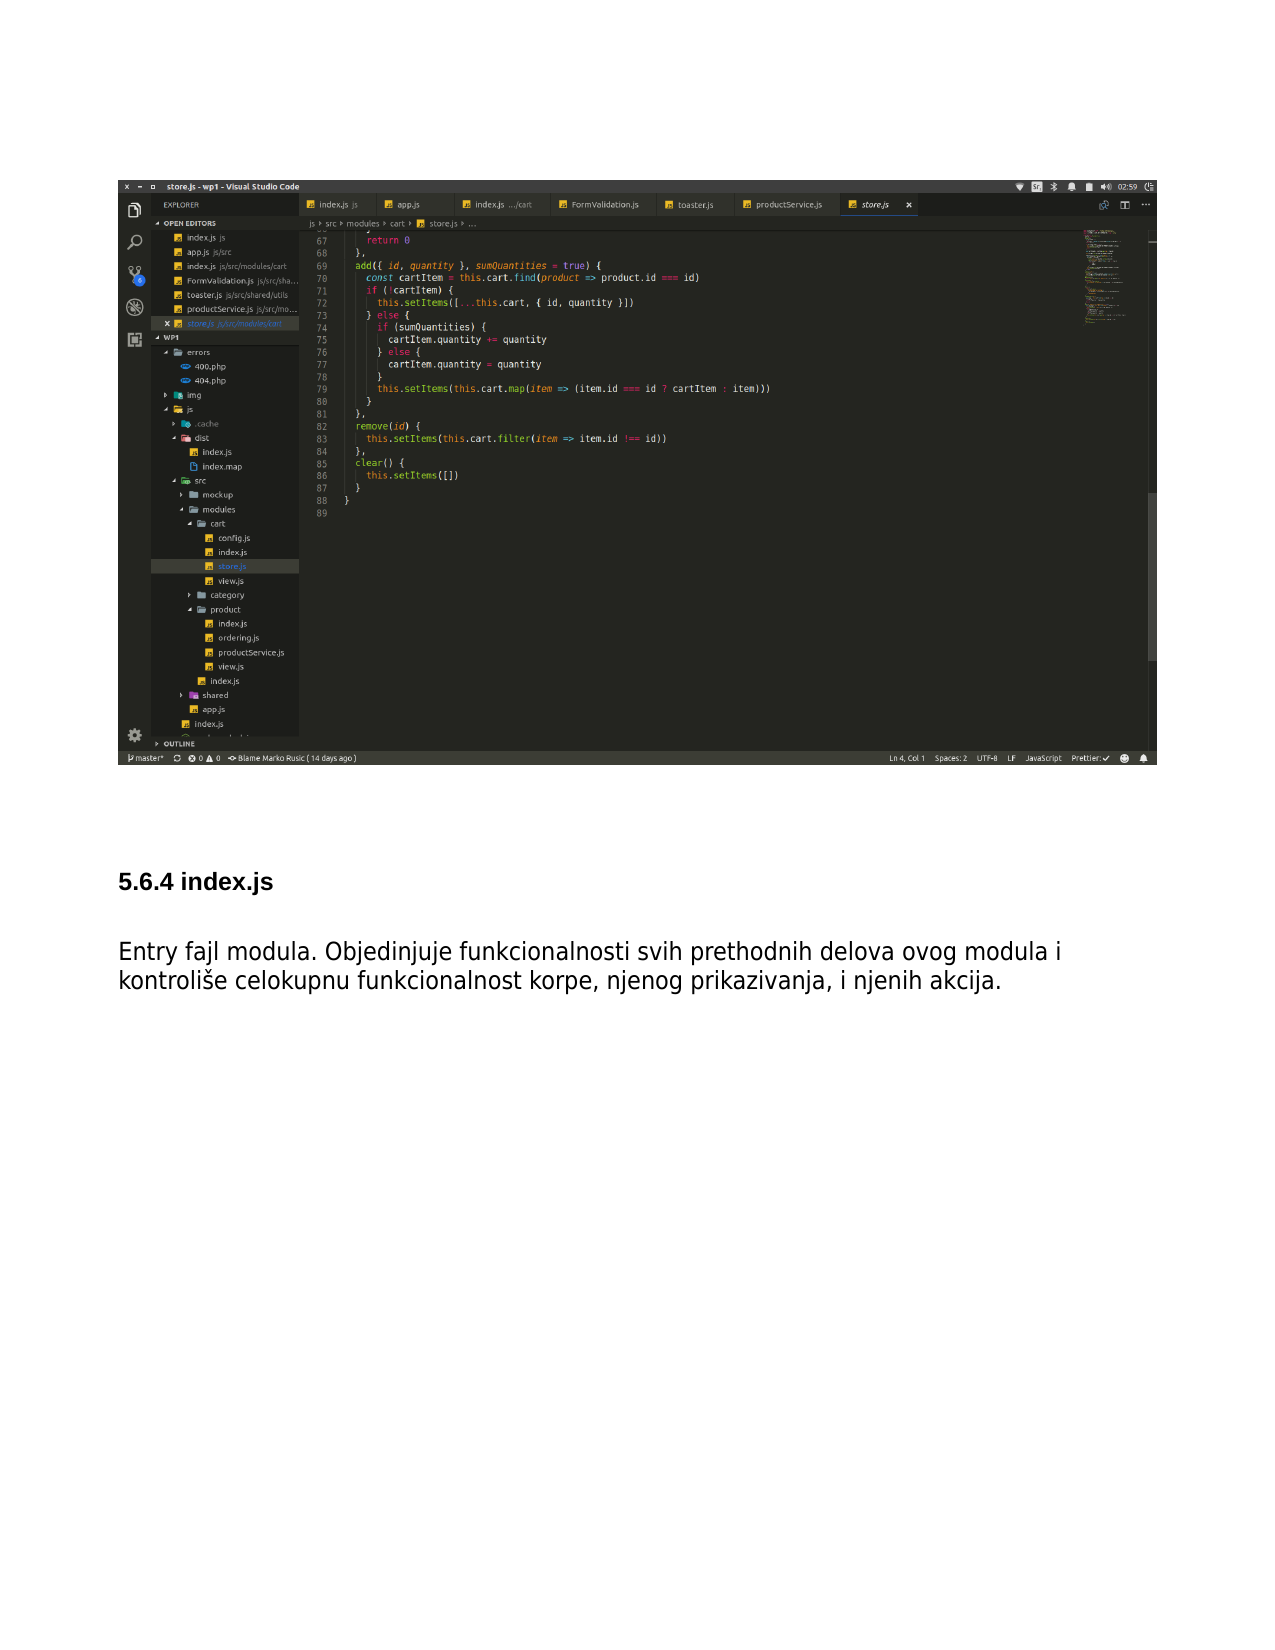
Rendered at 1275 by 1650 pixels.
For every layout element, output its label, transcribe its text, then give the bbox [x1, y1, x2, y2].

subtitle 5.6.4 index.js [118, 867, 1157, 896]
picture [118, 180, 1157, 765]
text Entry fajl modula. Objedinjuje funkcionalnosti svih prethodnih delova ovog modula i kontroliše celokupnu funkcionalnost korpe, njenog prikazivanja, i njenih akcija. [118, 937, 1157, 996]
